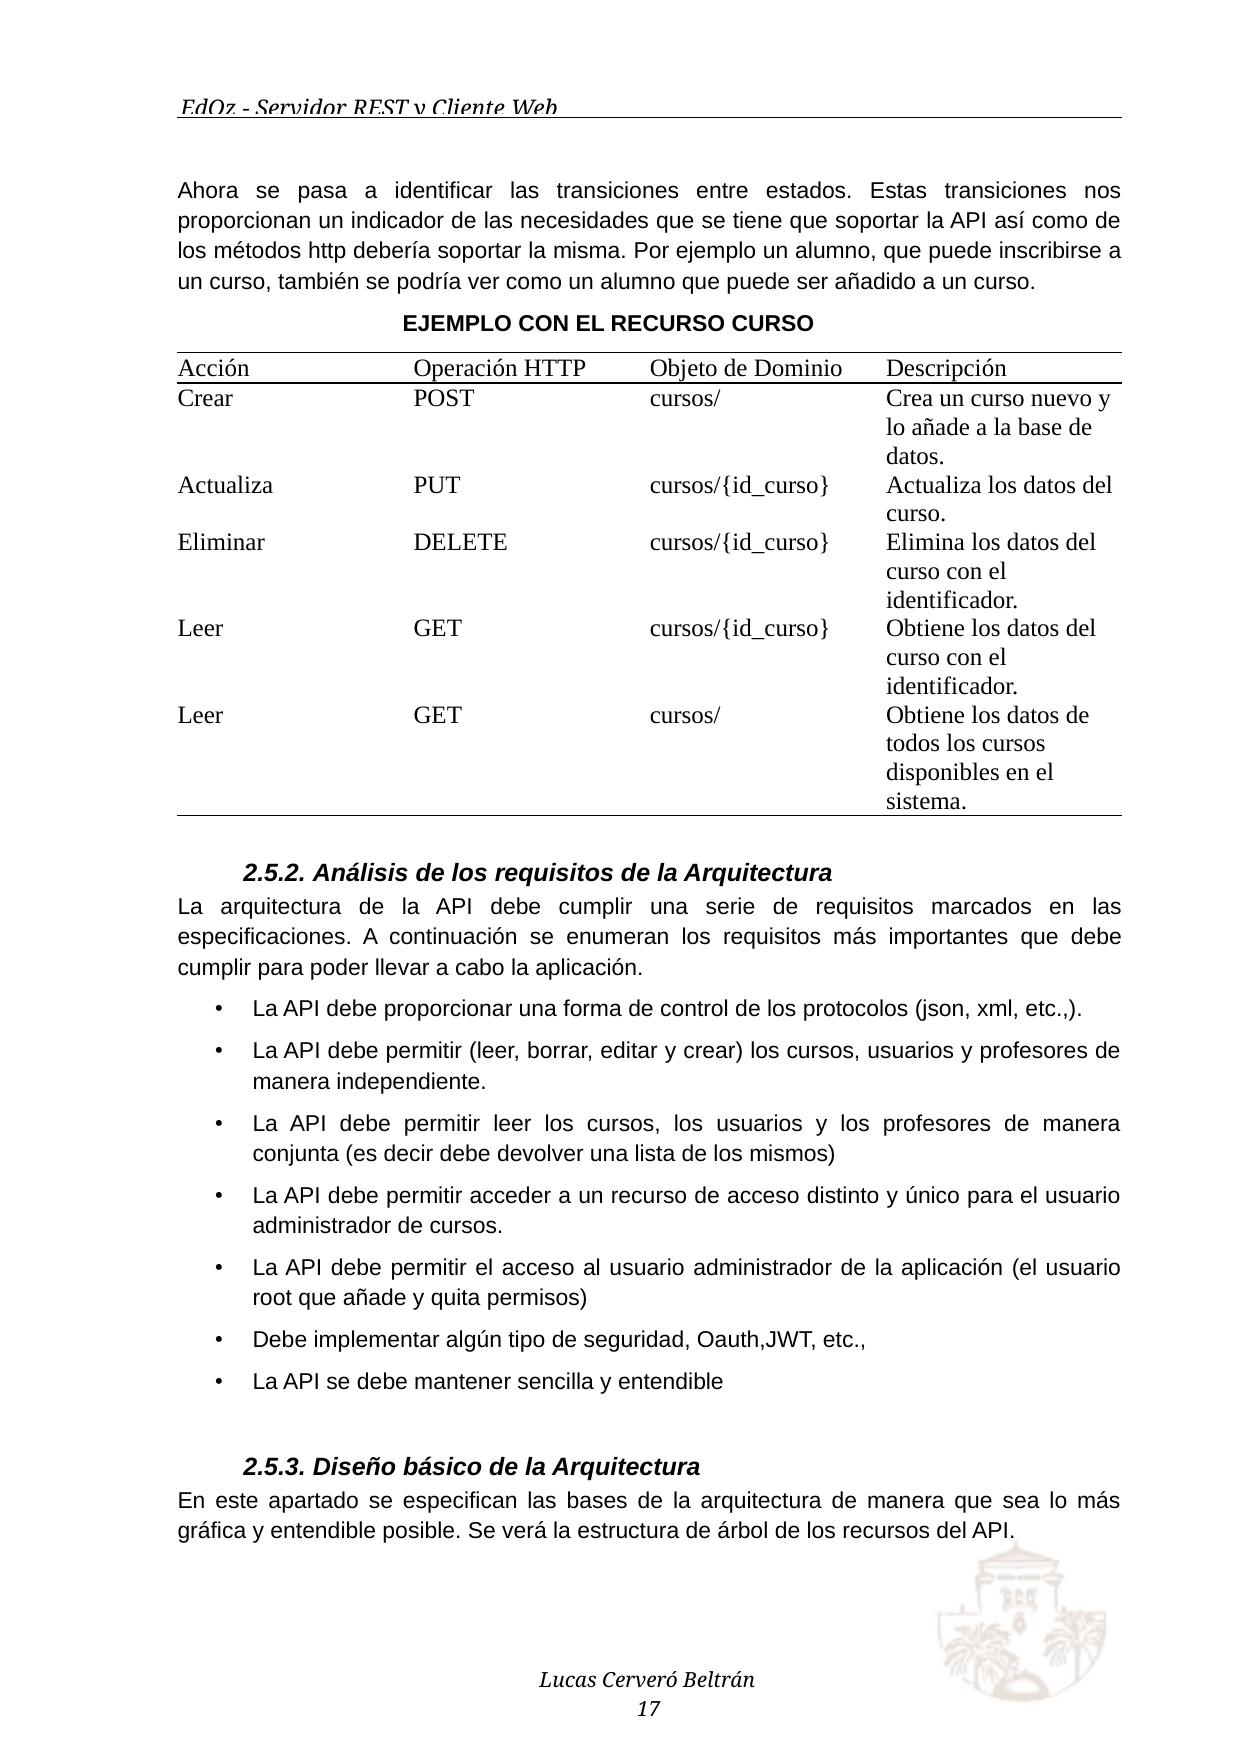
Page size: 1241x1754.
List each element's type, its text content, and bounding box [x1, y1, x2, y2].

table_cell cursos/{id_curso} [650, 614, 886, 700]
table_cell POST [413, 384, 649, 470]
text En este apartado se especifican las bases de la arquitectura de manera que sea lo más gráfica y entendible posible. Se verá la estructura de árbol de los recursos del API. [177, 1487, 1122, 1543]
list Análisis de los requisitos de la Arquitectura [177, 858, 1122, 887]
table_cell Crea un curso nuevo y lo añade a la base de datos. [886, 384, 1122, 470]
table_cell Actualiza [177, 470, 413, 527]
table_cell PUT [413, 470, 649, 527]
table_cell GET [413, 700, 649, 815]
table_cell cursos/ [650, 700, 886, 815]
list La API debe permitir acceder a un recurso de acceso distinto y único para el usuario administrador de cursos. [215, 1182, 1122, 1238]
table_cell DELETE [413, 527, 649, 613]
table_cell cursos/{id_curso} [650, 470, 886, 527]
table_cell Leer [177, 614, 413, 700]
table_cell Eliminar [177, 527, 413, 613]
table_cell GET [413, 614, 649, 700]
table_header Descripción [886, 353, 1122, 382]
table_cell cursos/{id_curso} [650, 527, 886, 613]
table_header Operación HTTP [413, 353, 649, 382]
list La API debe permitir el acceso al usuario administrador de la aplicación (el usuario root que añade y quita permisos) [215, 1254, 1122, 1311]
table_cell Obtiene los datos de todos los cursos disponibles en el sistema. [886, 700, 1122, 815]
list La API debe proporcionar una forma de control de los protocolos (json, xml, etc.,). [215, 995, 1122, 1022]
text La arquitectura de la API debe cumplir una serie de requisitos marcados en las especificaciones. A continuación se enumeran los requisitos más importantes que debe cumplir para poder llevar a cabo la aplicación. [177, 893, 1122, 980]
list La API debe permitir (leer, borrar, editar y crear) los cursos, usuarios y profesores de manera independiente. [215, 1037, 1122, 1094]
table_cell Elimina los datos del curso con el identificador. [886, 527, 1122, 613]
text EJEMPLO CON EL RECURSO CURSO [177, 310, 1122, 336]
list Debe implementar algún tipo de seguridad, Oauth,JWT, etc., [215, 1326, 1122, 1352]
table_cell Obtiene los datos del curso con el identificador. [886, 614, 1122, 700]
list La API se debe mantener sencilla y entendible [215, 1368, 1122, 1394]
list Diseño básico de la Arquitectura [177, 1452, 1122, 1481]
table_header Acción [177, 353, 413, 382]
list La API debe permitir leer los cursos, los usuarios y los profesores de manera conjunta (es decir debe devolver una lista de los mismos) [215, 1109, 1122, 1166]
table_cell Crear [177, 384, 413, 470]
table_cell Actualiza los datos del curso. [886, 470, 1122, 527]
text Ahora se pasa a identificar las transiciones entre estados. Estas transiciones nos proporcionan un indicador de las necesidades que se tiene que soportar la API así como de los métodos http debería soportar la misma. Por ejemplo un alumno, que puede inscribirse a un curso, también se podría ver como un alumno que puede ser añadido a un curso. [177, 177, 1122, 294]
table_cell cursos/ [650, 384, 886, 470]
table_cell Leer [177, 700, 413, 815]
table_header Objeto de Dominio [650, 353, 886, 382]
